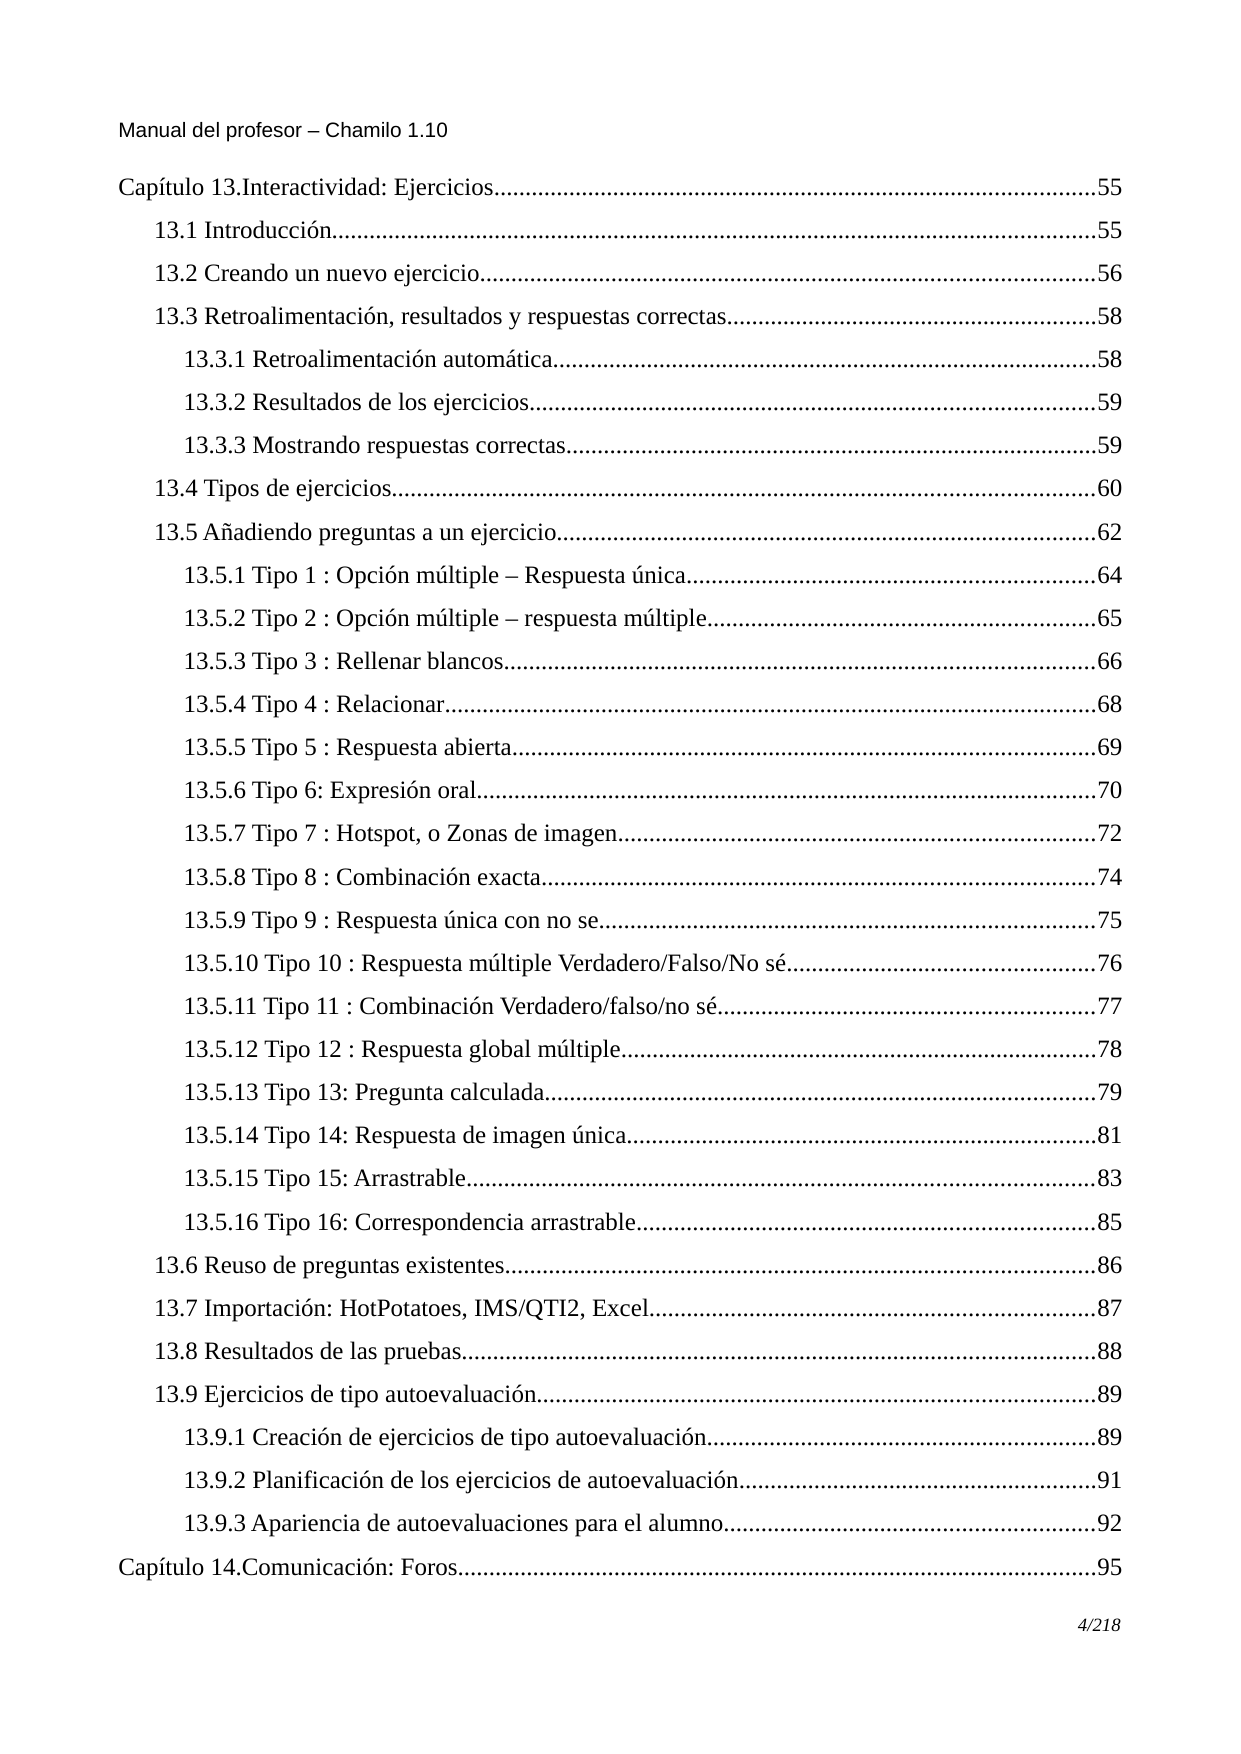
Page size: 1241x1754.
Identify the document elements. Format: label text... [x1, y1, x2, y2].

text 13.5.2 Tipo 2 : Opción múltiple – respuesta múltiple 65 [177, 603, 1122, 632]
text 13.5.13 Tipo 13: Pregunta calculada 79 [177, 1077, 1122, 1106]
text Capítulo 14.Comunicación: Foros 95 [118, 1552, 1122, 1580]
text 13.2 Creando un nuevo ejercicio 56 [148, 258, 1122, 287]
text 13.5.11 Tipo 11 : Combinación Verdadero/falso/no sé 77 [177, 991, 1122, 1020]
text 13.5.10 Tipo 10 : Respuesta múltiple Verdadero/Falso/No sé 76 [177, 948, 1122, 977]
text 13.5.14 Tipo 14: Respuesta de imagen única 81 [177, 1120, 1122, 1149]
text 13.3.2 Resultados de los ejercicios 59 [177, 387, 1122, 416]
text 13.5.5 Tipo 5 : Respuesta abierta 69 [177, 732, 1122, 761]
text 13.8 Resultados de las pruebas 88 [148, 1336, 1122, 1365]
text 13.5 Añadiendo preguntas a un ejercicio 62 [148, 517, 1122, 545]
text 13.6 Reuso de preguntas existentes 86 [148, 1250, 1122, 1278]
text 13.4 Tipos de ejercicios 60 [148, 473, 1122, 502]
text 13.3 Retroalimentación, resultados y respuestas correctas 58 [148, 301, 1122, 330]
text 13.5.1 Tipo 1 : Opción múltiple – Respuesta única 64 [177, 560, 1122, 588]
text 13.5.16 Tipo 16: Correspondencia arrastrable 85 [177, 1207, 1122, 1235]
text 13.9.3 Apariencia de autoevaluaciones para el alumno 92 [177, 1508, 1122, 1537]
text 13.5.15 Tipo 15: Arrastrable 83 [177, 1163, 1122, 1192]
text 13.5.7 Tipo 7 : Hotspot, o Zonas de imagen 72 [177, 818, 1122, 847]
text Capítulo 13.Interactividad: Ejercicios 55 [118, 172, 1122, 200]
text 13.5.9 Tipo 9 : Respuesta única con no se 75 [177, 905, 1122, 933]
text 13.5.8 Tipo 8 : Combinación exacta 74 [177, 862, 1122, 890]
text 13.1 Introducción 55 [148, 215, 1122, 243]
text 13.9 Ejercicios de tipo autoevaluación 89 [148, 1379, 1122, 1408]
text 13.9.1 Creación de ejercicios de tipo autoevaluación 89 [177, 1422, 1122, 1451]
text 13.5.6 Tipo 6: Expresión oral 70 [177, 775, 1122, 804]
text 13.3.3 Mostrando respuestas correctas 59 [177, 430, 1122, 459]
text 13.7 Importación: HotPotatoes, IMS/QTI2, Excel 87 [148, 1293, 1122, 1322]
text 13.9.2 Planificación de los ejercicios de autoevaluación 91 [177, 1465, 1122, 1494]
text 13.5.4 Tipo 4 : Relacionar 68 [177, 689, 1122, 718]
text 13.5.12 Tipo 12 : Respuesta global múltiple 78 [177, 1034, 1122, 1063]
text 13.5.3 Tipo 3 : Rellenar blancos 66 [177, 646, 1122, 675]
text 13.3.1 Retroalimentación automática 58 [177, 344, 1122, 373]
